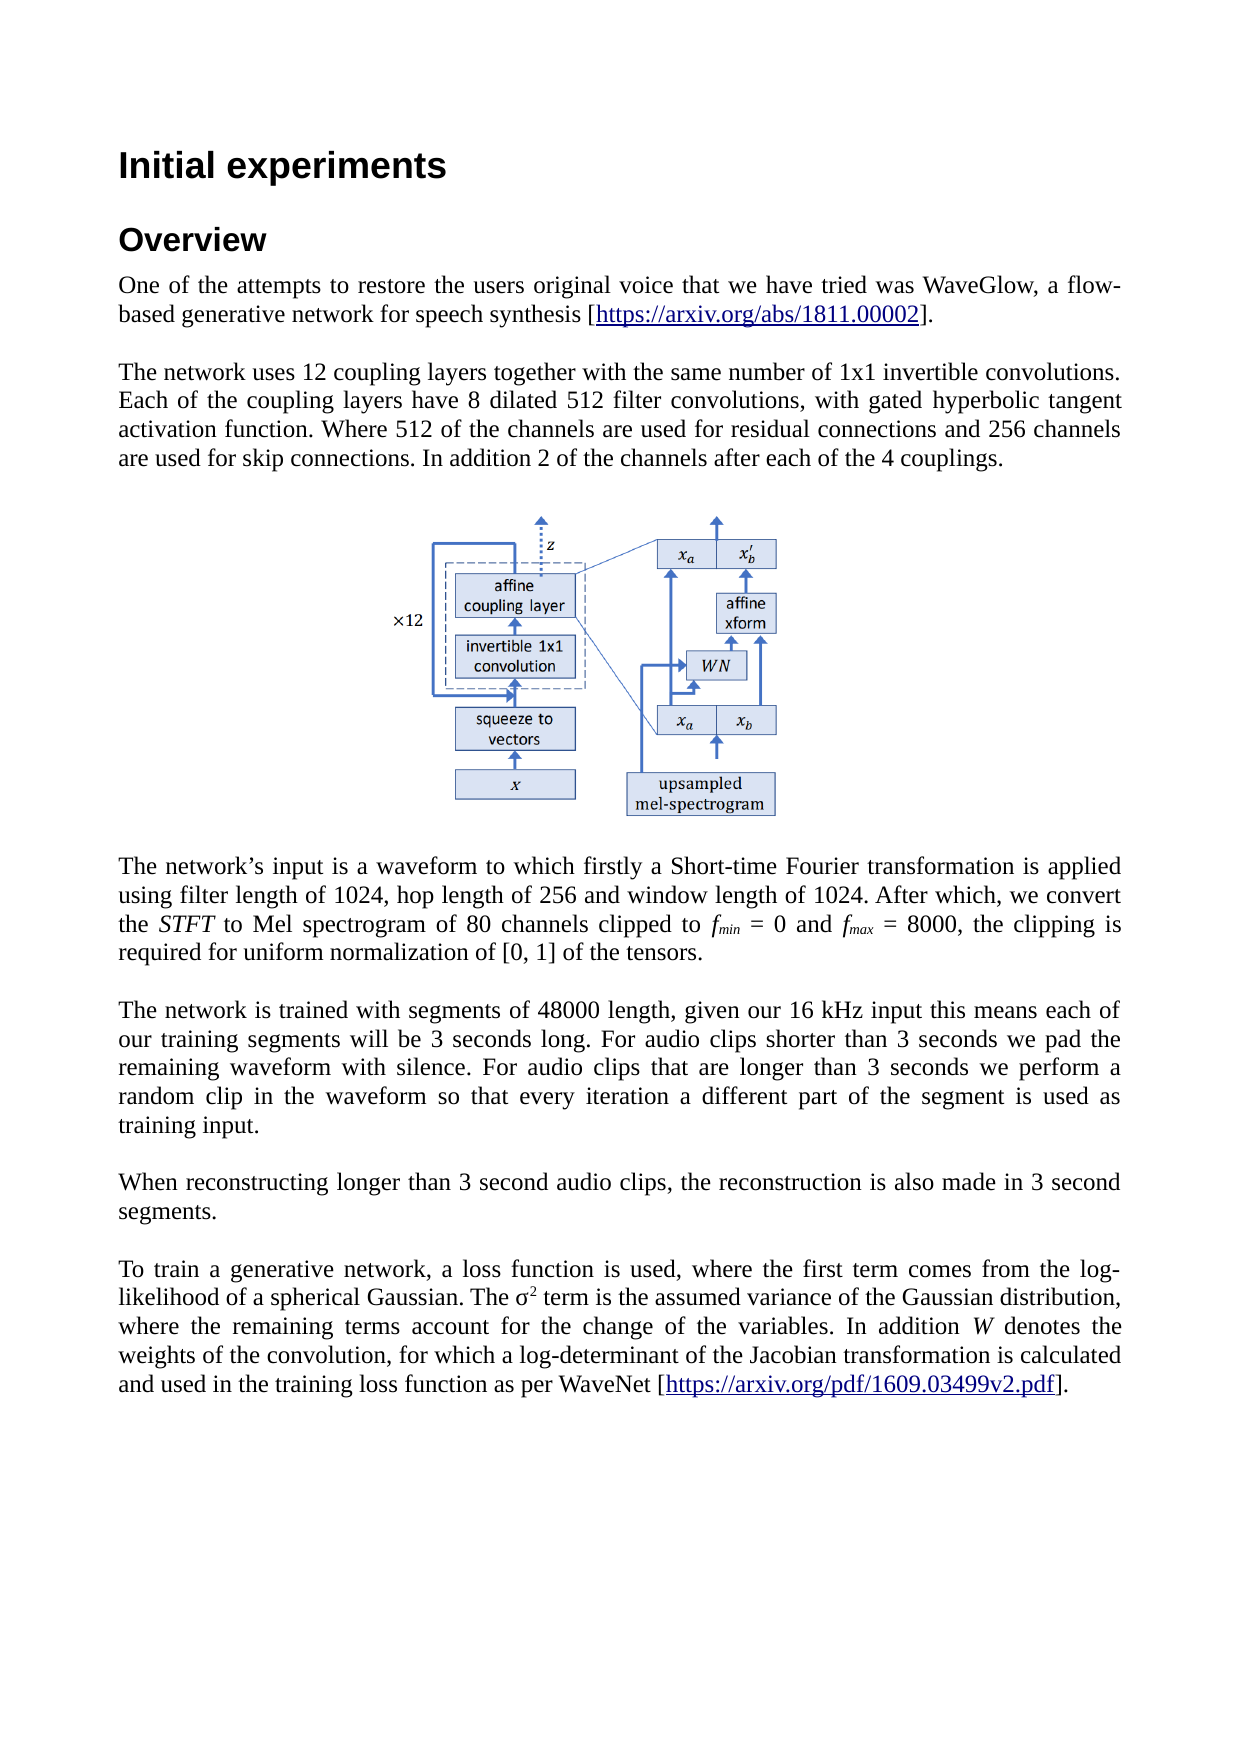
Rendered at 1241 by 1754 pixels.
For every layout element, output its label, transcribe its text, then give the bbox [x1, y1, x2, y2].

text One of the attempts to restore the users original voice that we have tried was WaveGlow, a flow-based generative network for speech synthesis [https://arxiv.org/abs/1811.00002]. [118, 271, 1122, 328]
subtitle Initial experiments [118, 143, 1122, 186]
text To train a generative network, a loss function is used, where the first term comes from the log-likelihood of a spherical Gaussian. The σ2 term is the assumed variance of the Gaussian distribution, where the remaining terms account for the change of the variables. In addition W denotes the weights of the convolution, for which a log-determinant of the Jacobian transformation is calculated and used in the training loss function as per WaveNet [https://arxiv.org/pdf/1609.03499v2.pdf]. [118, 1254, 1122, 1397]
text The network is trained with segments of 48000 length, given our 16 kHz input this means each of our training segments will be 3 seconds long. For audio clips shorter than 3 seconds we pad the remaining waveform with silence. For audio clips that are longer than 3 seconds we perform a random clip in the waveform so that every iteration a different part of the segment is used as training input. [118, 995, 1122, 1139]
text When reconstructing longer than 3 second audio clips, the reconstruction is also made in 3 second segments. [118, 1167, 1122, 1225]
text The network uses 12 coupling layers together with the same number of 1x1 invertible convolutions. Each of the coupling layers have 8 dilated 512 filter convolutions, with gated hyperbolic tangent activation function. Where 512 of the channels are used for residual connections and 256 channels are used for skip connections. In addition 2 of the channels after each of the 4 couplings. [118, 357, 1122, 472]
picture [387, 500, 854, 823]
subtitle Overview [118, 219, 1122, 258]
text The network’s input is a waveform to which firstly a Short-time Fourier transformation is applied using filter length of 1024, hop length of 256 and window length of 1024. After which, we convert the STFT to Mel spectrogram of 80 channels clipped to fmin = 0 and fmax = 8000, the clipping is required for uniform normalization of [0, 1] of the tensors. [118, 851, 1122, 966]
